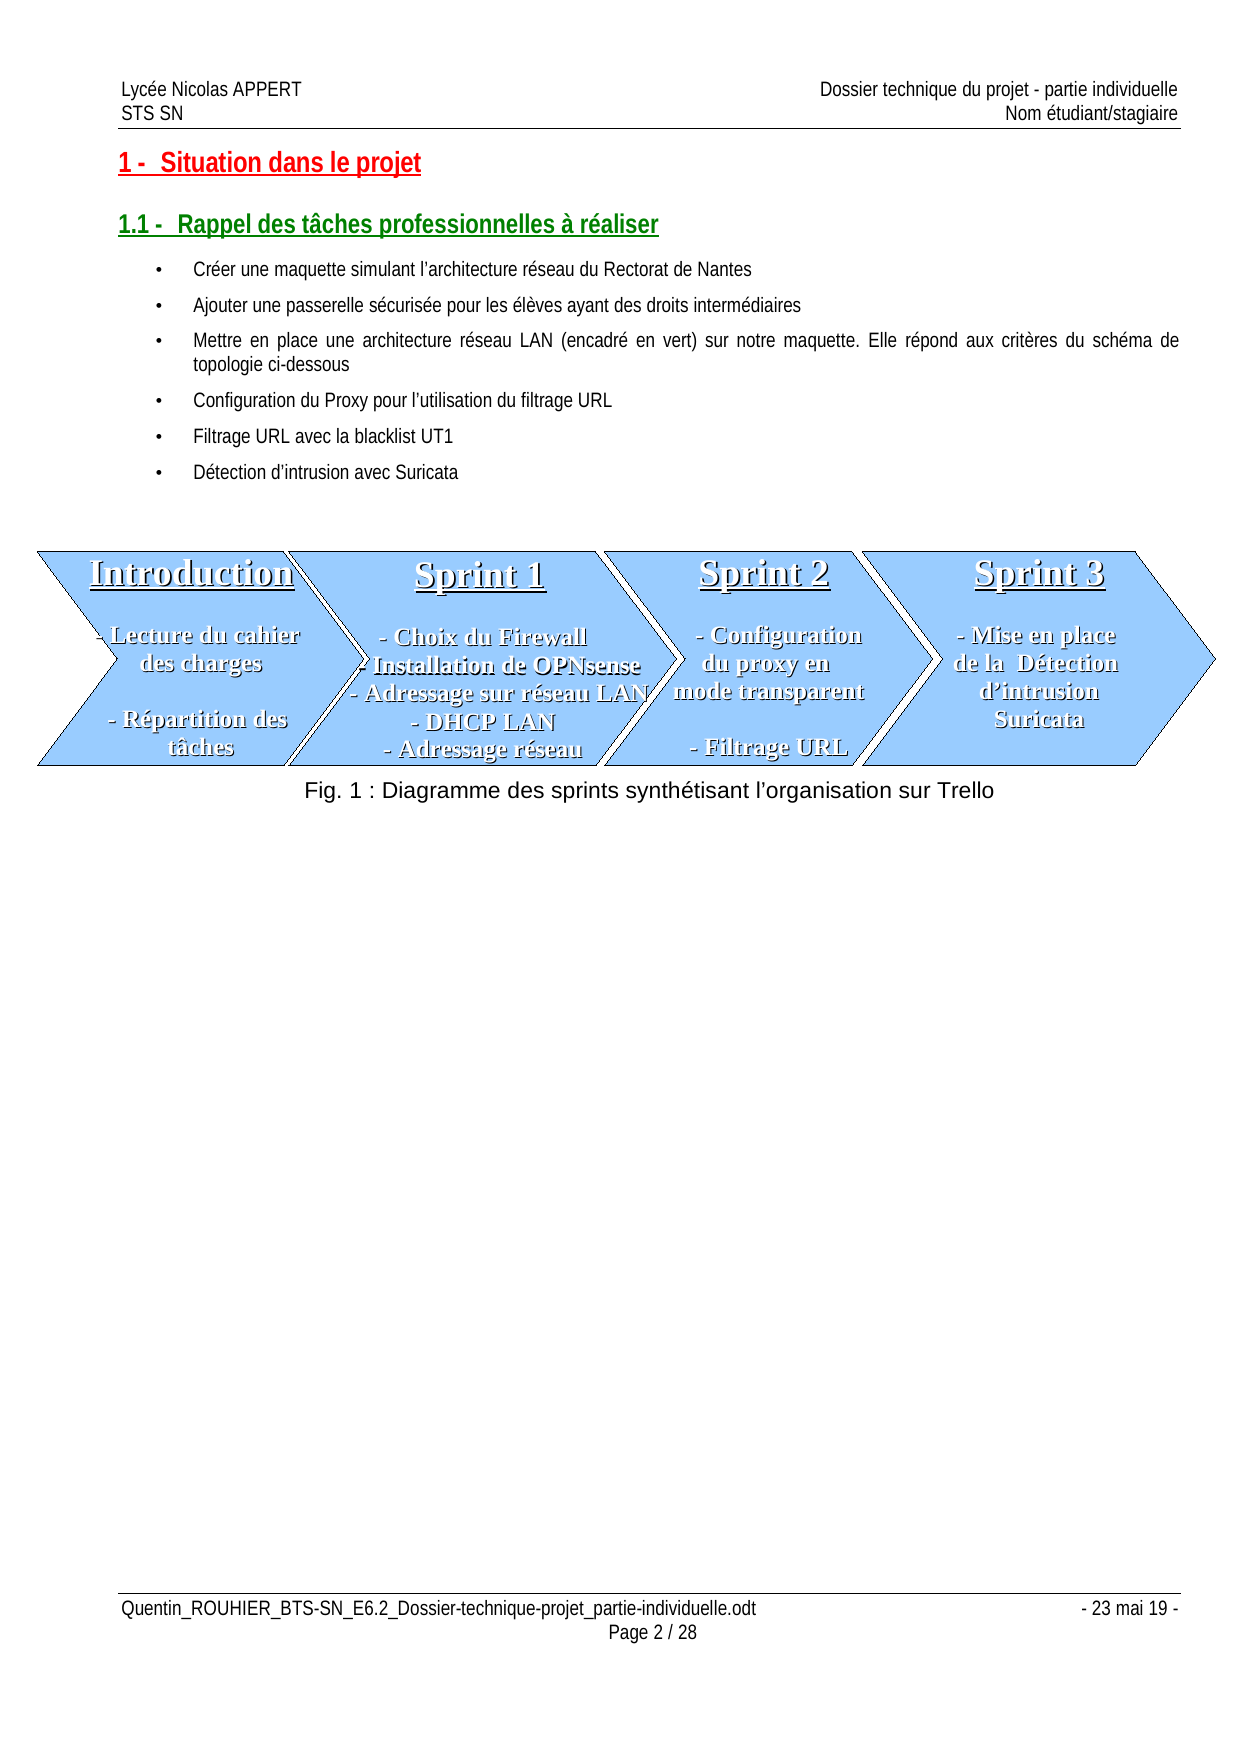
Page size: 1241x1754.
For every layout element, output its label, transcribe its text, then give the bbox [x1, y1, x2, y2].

list Filtrage URL avec la blacklist UT1 [156, 424, 1181, 448]
list Configuration du Proxy pour l’utilisation du filtrage URL [156, 388, 1181, 412]
subtitle Situation dans le projet [118, 145, 1181, 178]
text Fig. 1 : Diagramme des sprints synthétisant l’organisation sur Trello [118, 777, 1181, 803]
list Mettre en place une architecture réseau LAN (encadré en vert) sur notre maquette. Elle répond aux critères du schéma de topologie ci-dessous [156, 328, 1181, 376]
list Détection d’intrusion avec Suricata [156, 460, 1181, 484]
list Ajouter une passerelle sécurisée pour les élèves ayant des droits intermédiaires [156, 292, 1181, 316]
list Créer une maquette simulant l’architecture réseau du Rectorat de Nantes [156, 257, 1181, 281]
subtitle Rappel des tâches professionnelles à réaliser [118, 208, 1181, 239]
